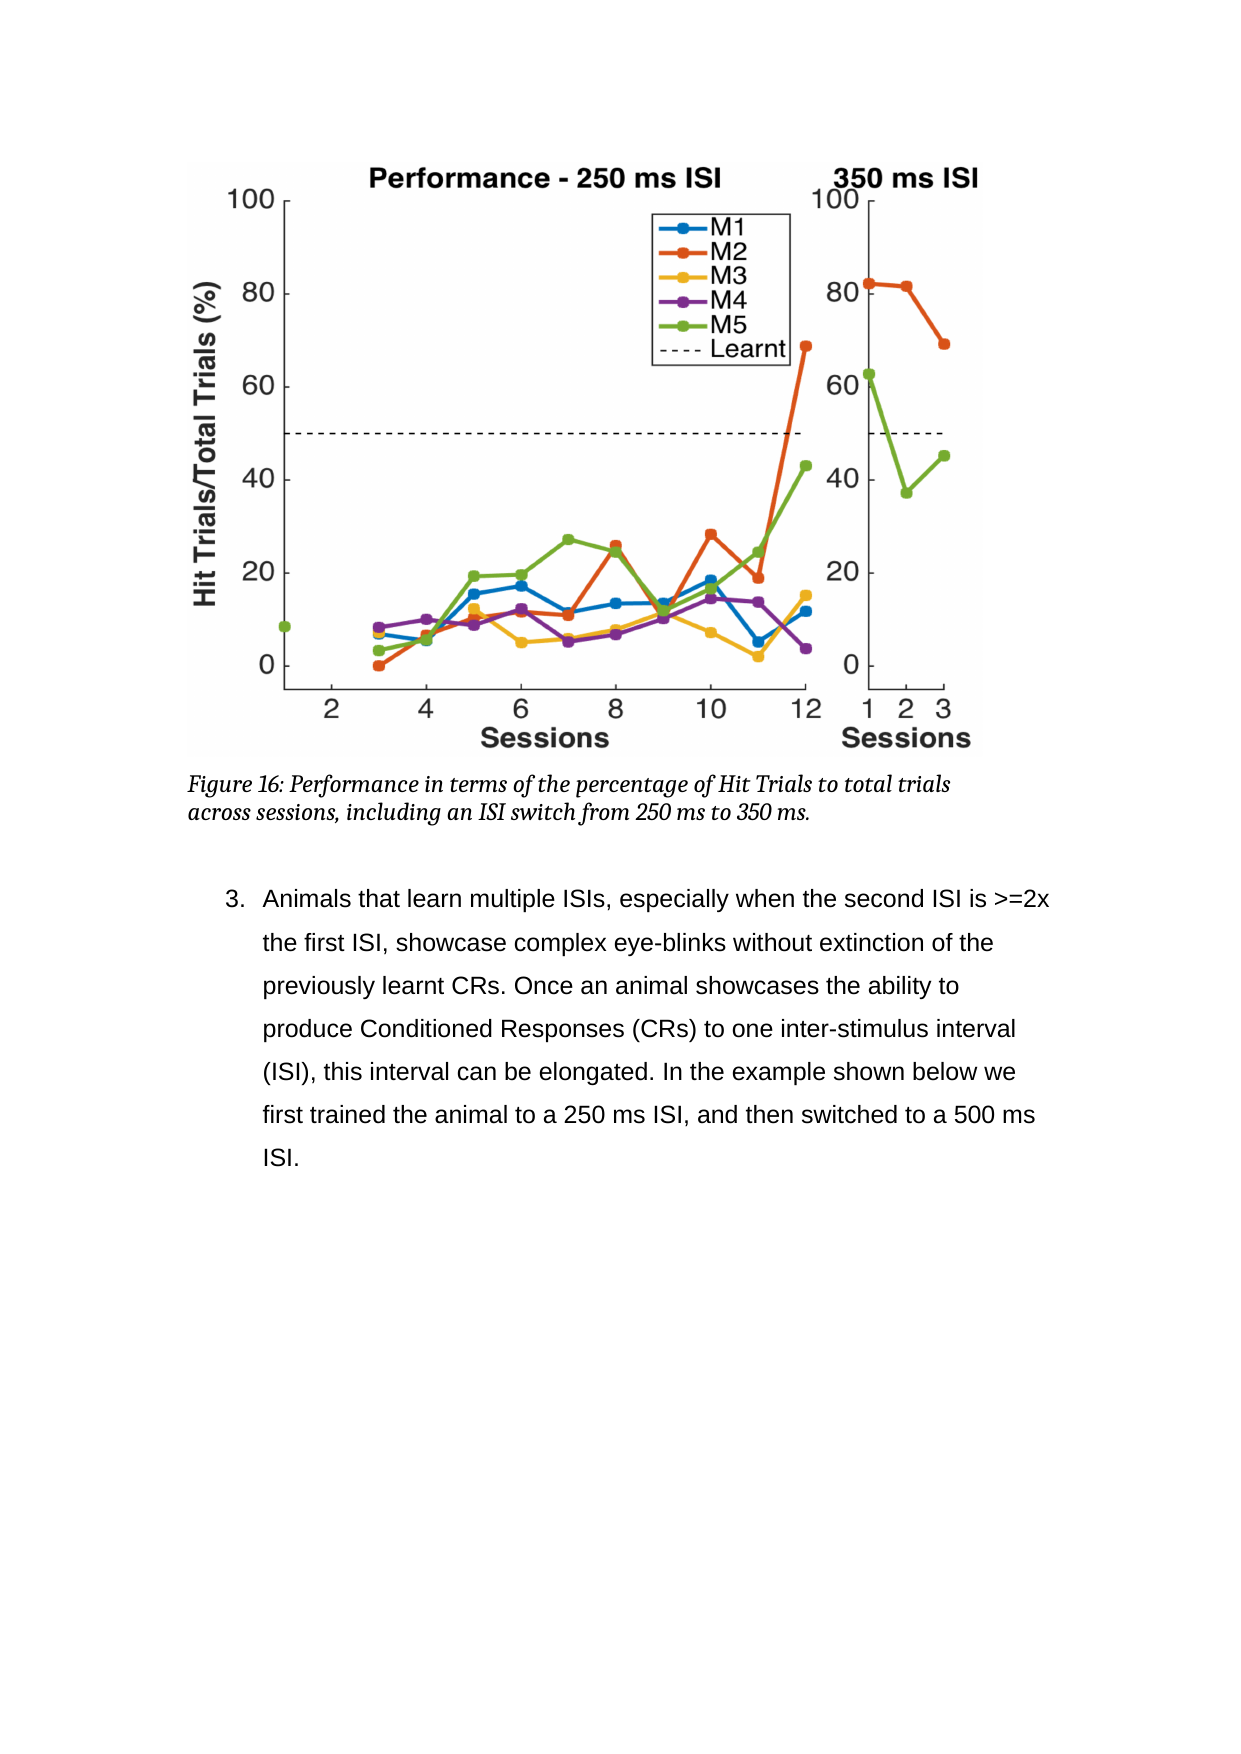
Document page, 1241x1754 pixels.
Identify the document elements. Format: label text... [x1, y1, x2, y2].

text Figure 16: Performance in terms of the percentage of Hit Trials to total trials across sessions, including an ISI switch from 250 ms to 350 ms. [187, 757, 983, 827]
picture [187, 162, 983, 757]
list Animals that learn multiple ISIs, especially when the second ISI is >=2x the first ISI, showcase complex eye-blinks without extinction of the previously learnt CRs. Once an animal showcases the ability to produce Conditioned Responses (CRs) to one inter-stimulus interval (ISI), this interval can be elongated. In the example shown below we first trained the animal to a 250 ms ISI, and then switched to a 500 ms ISI. [225, 884, 1053, 1172]
